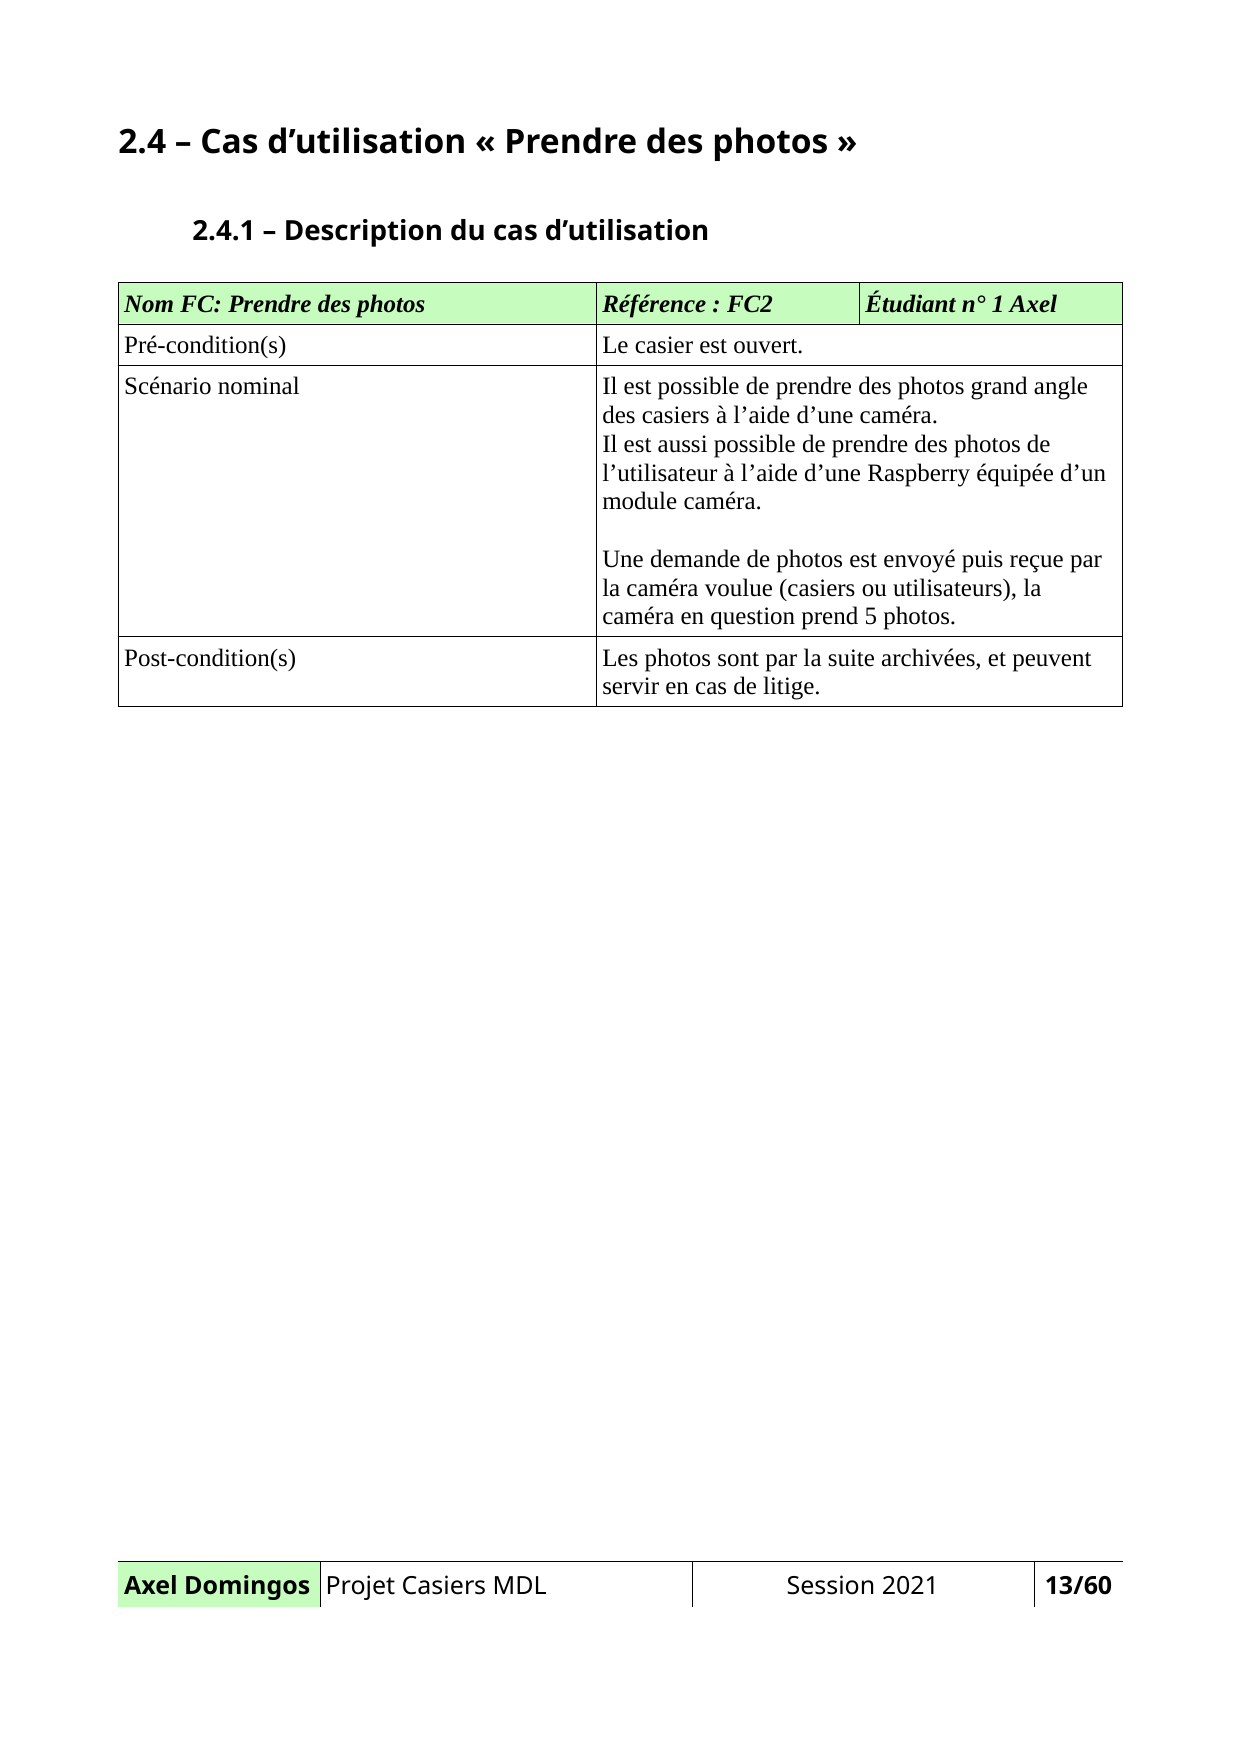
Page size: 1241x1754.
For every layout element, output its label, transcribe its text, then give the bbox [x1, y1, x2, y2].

subtitle 2.4 – Cas d’utilisation « Prendre des photos » [118, 118, 1122, 164]
table_cell Post-condition(s) [119, 637, 596, 706]
table_cell Pré-condition(s) [119, 325, 596, 365]
table_cell Scénario nominal [119, 366, 596, 636]
table_header Étudiant n° 1 Axel [860, 283, 1122, 323]
subtitle 2.4.1 – Description du cas d’utilisation [118, 210, 1122, 248]
table_cell Le casier est ouvert. [597, 325, 1122, 365]
table_header Nom FC: Prendre des photos [119, 283, 596, 323]
table_header Référence : FC2 [597, 283, 859, 323]
table_cell Il est possible de prendre des photos grand angle des casiers à l’aide d’une caméra. Il est aussi possible de prendre des photos de l’utilisateur à l’aide d’une Raspberry équipée d’un module caméra. Une demande de photos est envoyé puis reçue par la caméra voulue (casiers ou utilisateurs), la caméra en question prend 5 photos. [597, 366, 1122, 636]
table_cell Les photos sont par la suite archivées, et peuvent servir en cas de litige. [597, 637, 1122, 706]
